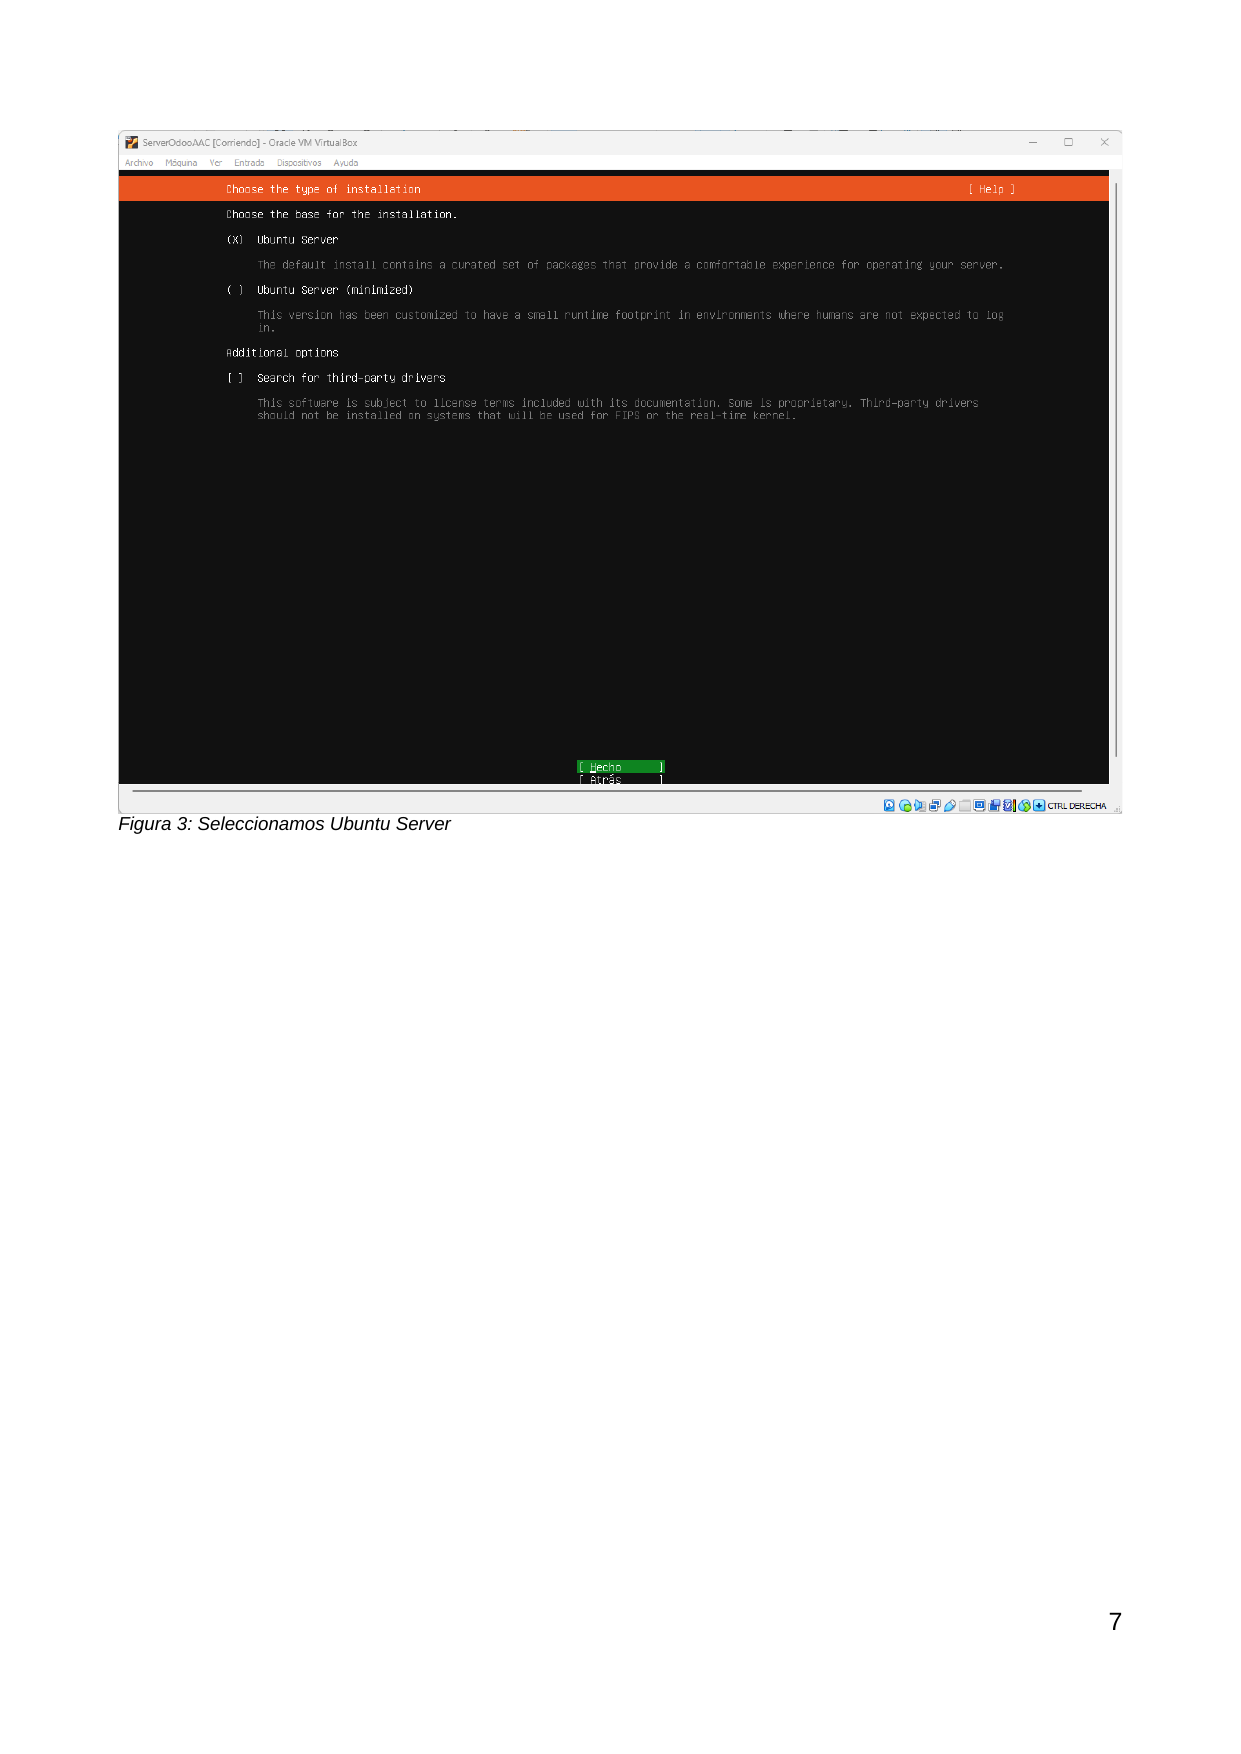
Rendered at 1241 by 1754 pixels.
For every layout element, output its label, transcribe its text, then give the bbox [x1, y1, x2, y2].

text Figura 3: Seleccionamos Ubuntu Server [118, 814, 1122, 835]
picture [118, 130, 1123, 814]
